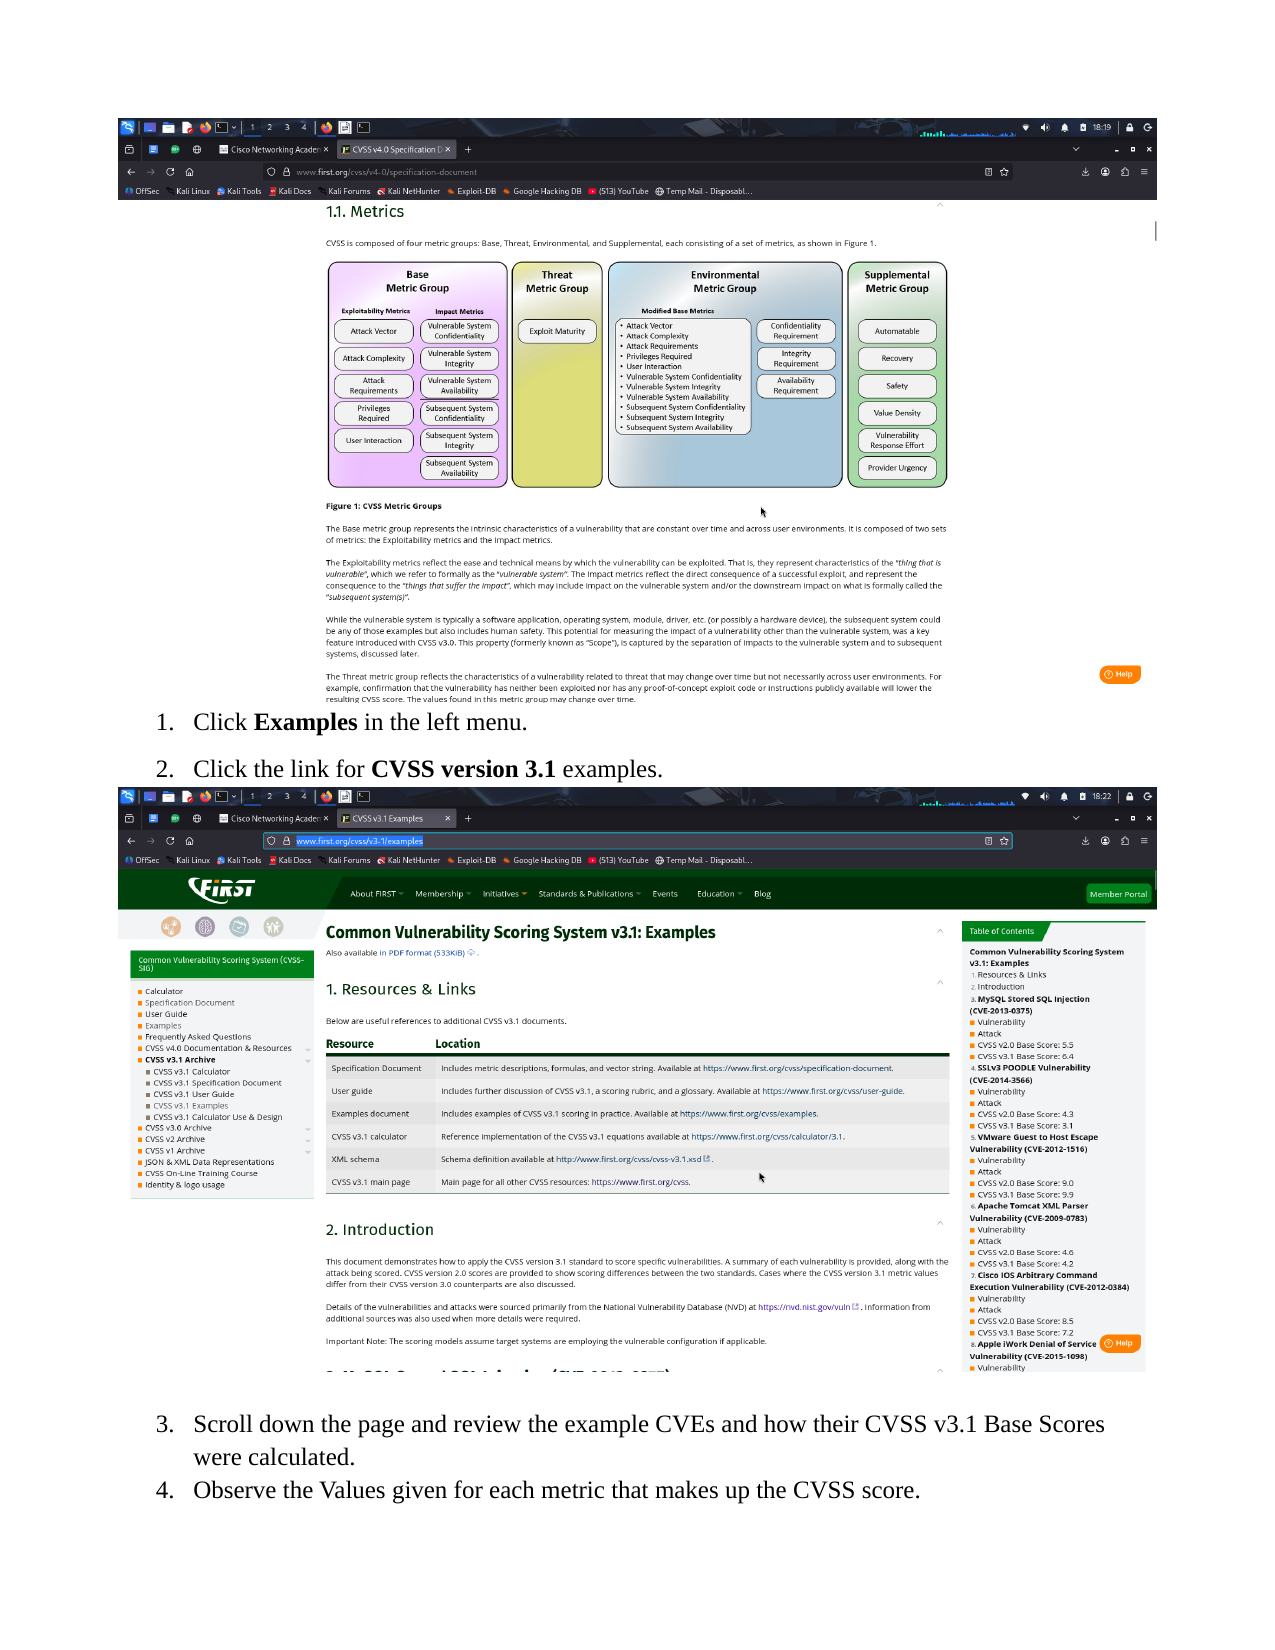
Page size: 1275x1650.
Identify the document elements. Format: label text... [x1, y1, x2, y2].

picture [118, 118, 1157, 703]
picture [118, 787, 1157, 1372]
list Scroll down the page and review the example CVEs and how their CVSS v3.1 Base Scores were calculated. [156, 1409, 1157, 1471]
list Click the link for CVSS version 3.1 examples. [156, 754, 1157, 783]
list Observe the Values given for each metric that makes up the CVSS score. [156, 1475, 1157, 1504]
list Click Examples in the left menu. [156, 703, 1157, 735]
